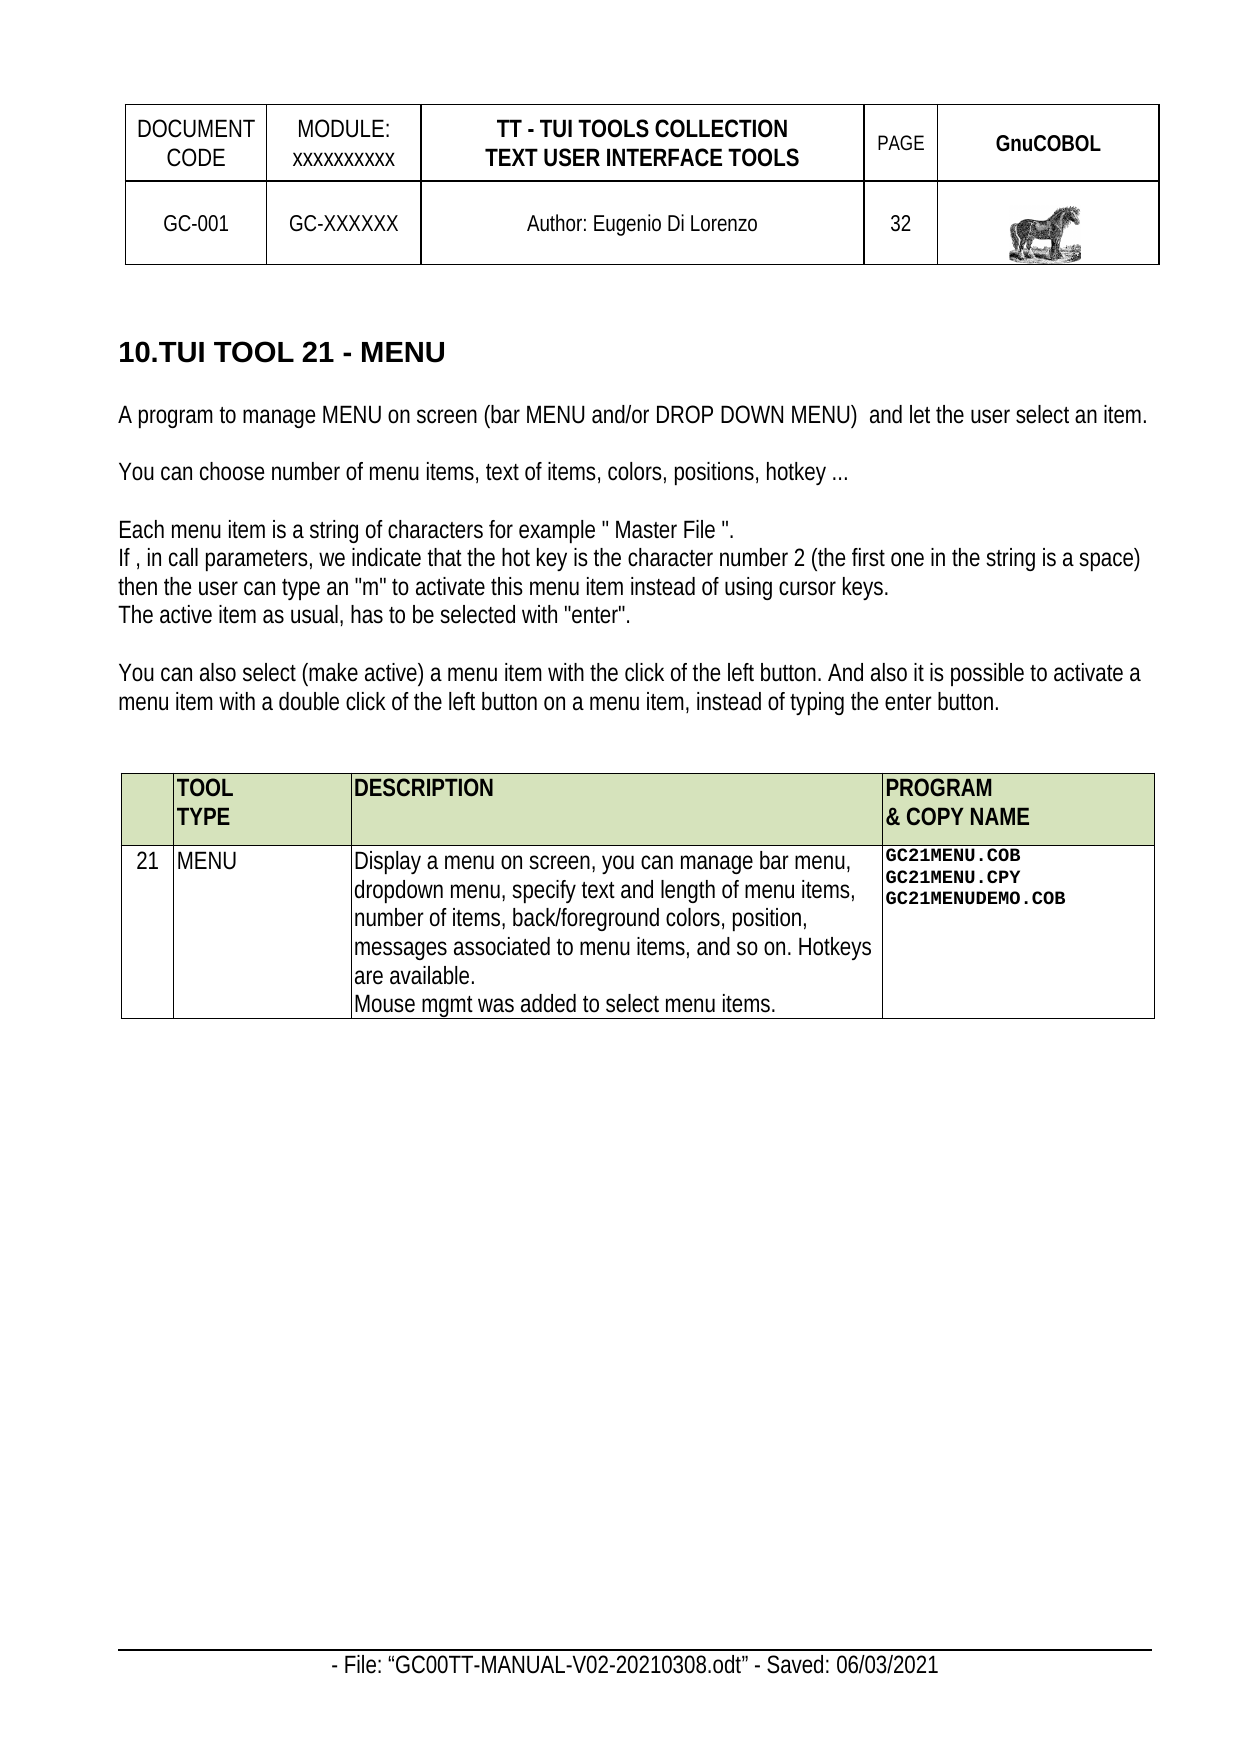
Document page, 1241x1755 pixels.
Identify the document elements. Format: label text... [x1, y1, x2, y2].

table_header TOOL TYPE [174, 774, 351, 845]
text A program to manage MENU on screen (bar MENU and/or DROP DOWN MENU) and let the user select an item. You can choose number of menu items, text of items, colors, positions, hotkey ... [118, 375, 1152, 486]
table_cell MENU [174, 846, 351, 1018]
table_header [122, 774, 173, 845]
subtitle TUI TOOL 21 - MENU [118, 335, 1152, 368]
table_header PROGRAM & COPY NAME [883, 774, 1154, 845]
table_header DESCRIPTION [352, 774, 882, 845]
table_cell Display a menu on screen, you can manage bar menu, dropdown menu, specify text and length of menu items, number of items, back/foreground colors, position, messages associated to menu items, and so on. Hotkeys are available. Mouse mgmt was added to select menu items. [352, 846, 882, 1018]
text Each menu item is a string of characters for example " Master File ". If , in call parameters, we indicate that the hot key is the character number 2 (the first one in the string is a space) then the user can type an "m" to activate this menu item instead of using cursor keys. The active item as usual, has to be selected with "enter". [118, 486, 1152, 658]
table_cell 21 [122, 846, 173, 1018]
text You can also select (make active) a menu item with the click of the left button. And also it is possible to activate a menu item with a double click of the left button on a menu item, instead of typing the enter button. [118, 658, 1152, 744]
table_cell GC21MENU.COB GC21MENU.CPY GC21MENUDEMO.COB [883, 846, 1154, 1018]
